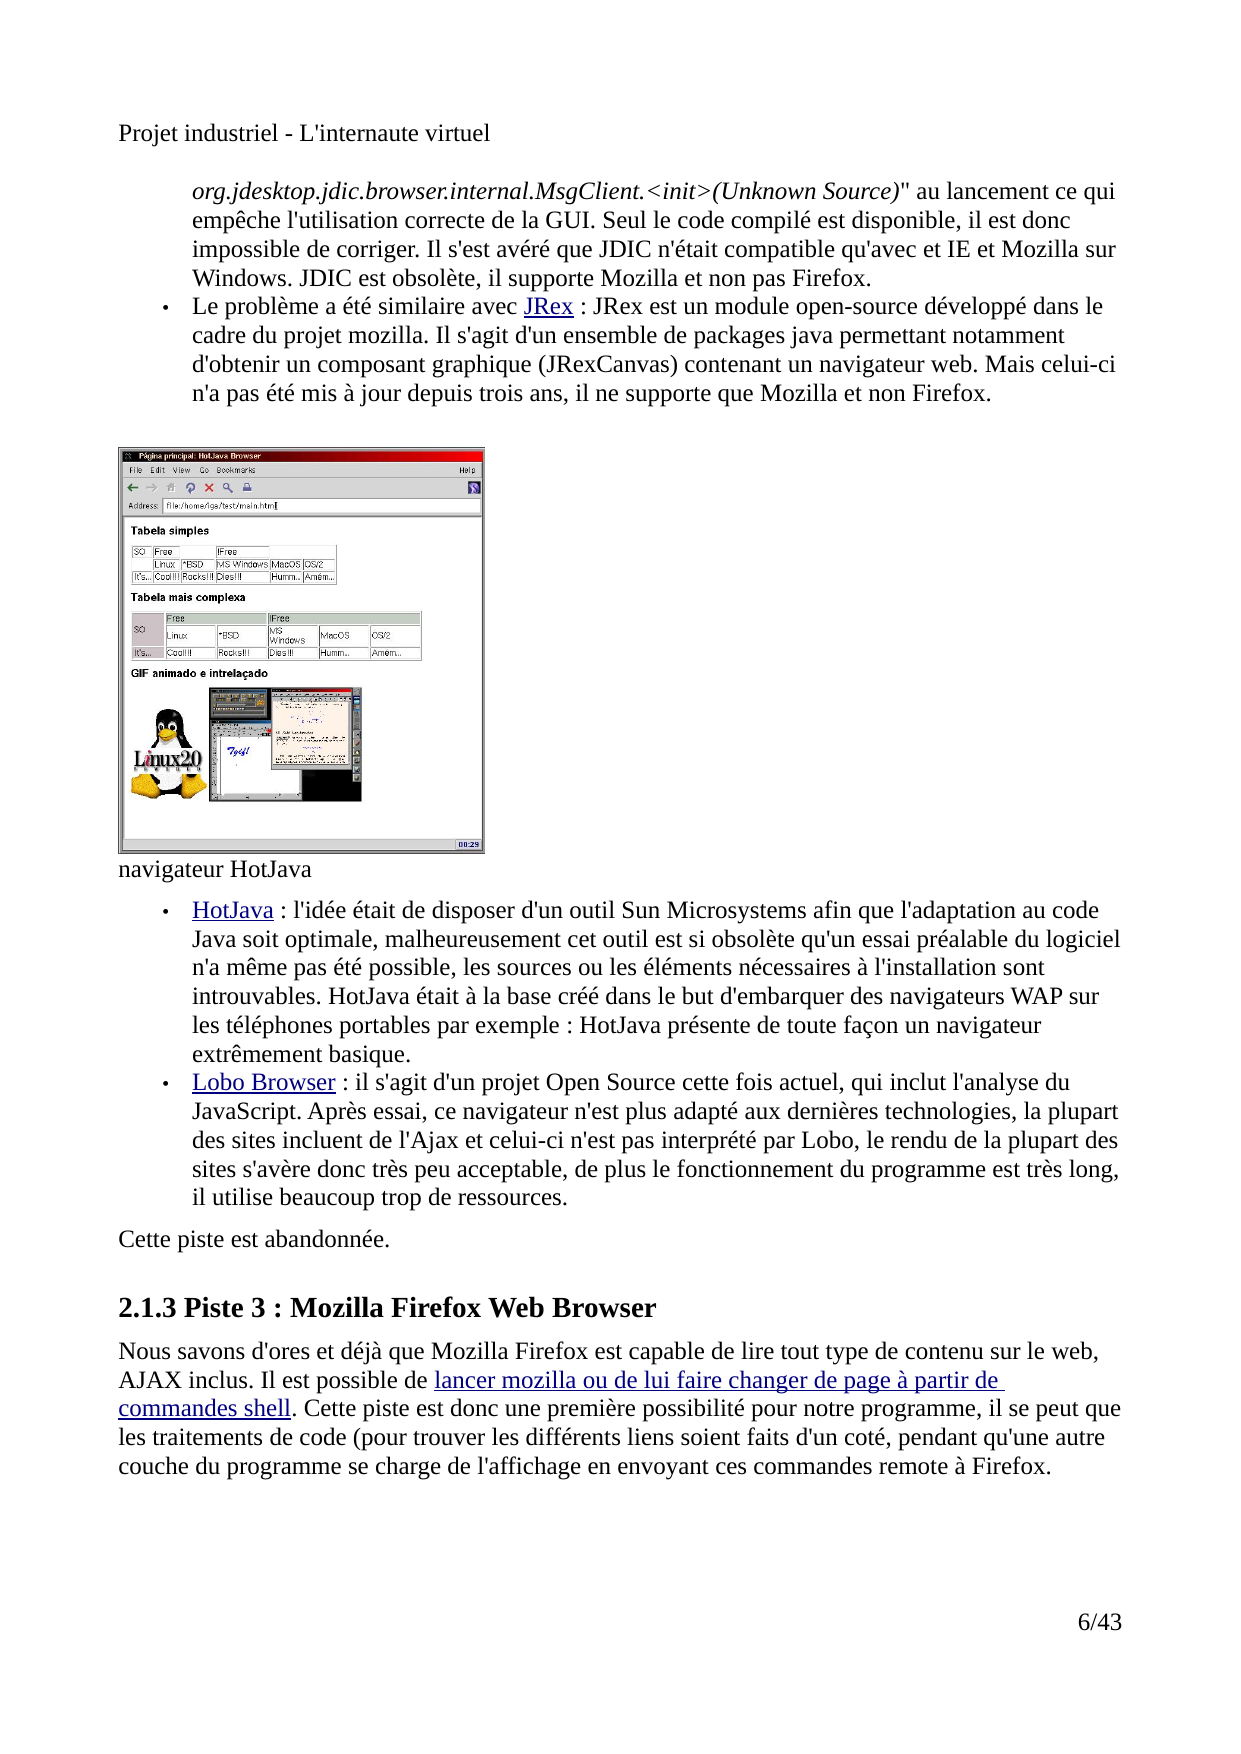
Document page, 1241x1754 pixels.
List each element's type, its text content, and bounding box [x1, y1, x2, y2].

text Nous savons d'ores et déjà que Mozilla Firefox est capable de lire tout type de contenu sur le web, AJAX inclus. Il est possible de lancer mozilla ou de lui faire changer de page à partir de commandes shell. Cette piste est donc une première possibilité pour notre programme, il se peut que les traitements de code (pour trouver les différents liens soient faits d'un coté, pendant qu'une autre couche du programme se charge de l'affichage en envoyant ces commandes remote à Firefox. [118, 1336, 1122, 1480]
list Le problème a été similaire avec JRex : JRex est un module open-source développé dans le cadre du projet mozilla. Il s'agit d'un ensemble de packages java permettant notamment d'obtenir un composant graphique (JRexCanvas) contenant un navigateur web. Mais celui-ci n'a pas été mis à jour depuis trois ans, il ne supporte que Mozilla et non Firefox. [162, 291, 1122, 406]
list HotJava : l'idée était de disposer d'un outil Sun Microsystems afin que l'adaptation au code Java soit optimale, malheureusement cet outil est si obsolète qu'un essai préalable du logiciel n'a même pas été possible, les sources ou les éléments nécessaires à l'installation sont introuvables. HotJava était à la base créé dans le but d'embarquer des navigateurs WAP sur les téléphones portables par exemple : HotJava présente de toute façon un navigateur extrêmement basique. [162, 895, 1122, 1067]
text navigateur HotJava [118, 854, 1122, 882]
list org.jdesktop.jdic.browser.internal.MsgClient.<init>(Unknown Source)" au lancement ce qui empêche l'utilisation correcte de la GUI. Seul le code compilé est disponible, il est donc impossible de corriger. Il s'est avéré que JDIC n'était compatible qu'avec et IE et Mozilla sur Windows. JDIC est obsolète, il supporte Mozilla et non pas Firefox. [162, 176, 1122, 291]
subtitle 2.1.3 Piste 3 : Mozilla Firefox Web Browser [118, 1290, 1122, 1323]
text Cette piste est abandonnée. [118, 1224, 1122, 1252]
picture [118, 447, 485, 854]
list Lobo Browser : il s'agit d'un projet Open Source cette fois actuel, qui inclut l'analyse du JavaScript. Après essai, ce navigateur n'est plus adapté aux dernières technologies, la plupart des sites incluent de l'Ajax et celui-ci n'est pas interprété par Lobo, le rendu de la plupart des sites s'avère donc très peu acceptable, de plus le fonctionnement du programme est très long, il utilise beaucoup trop de ressources. [162, 1067, 1122, 1211]
